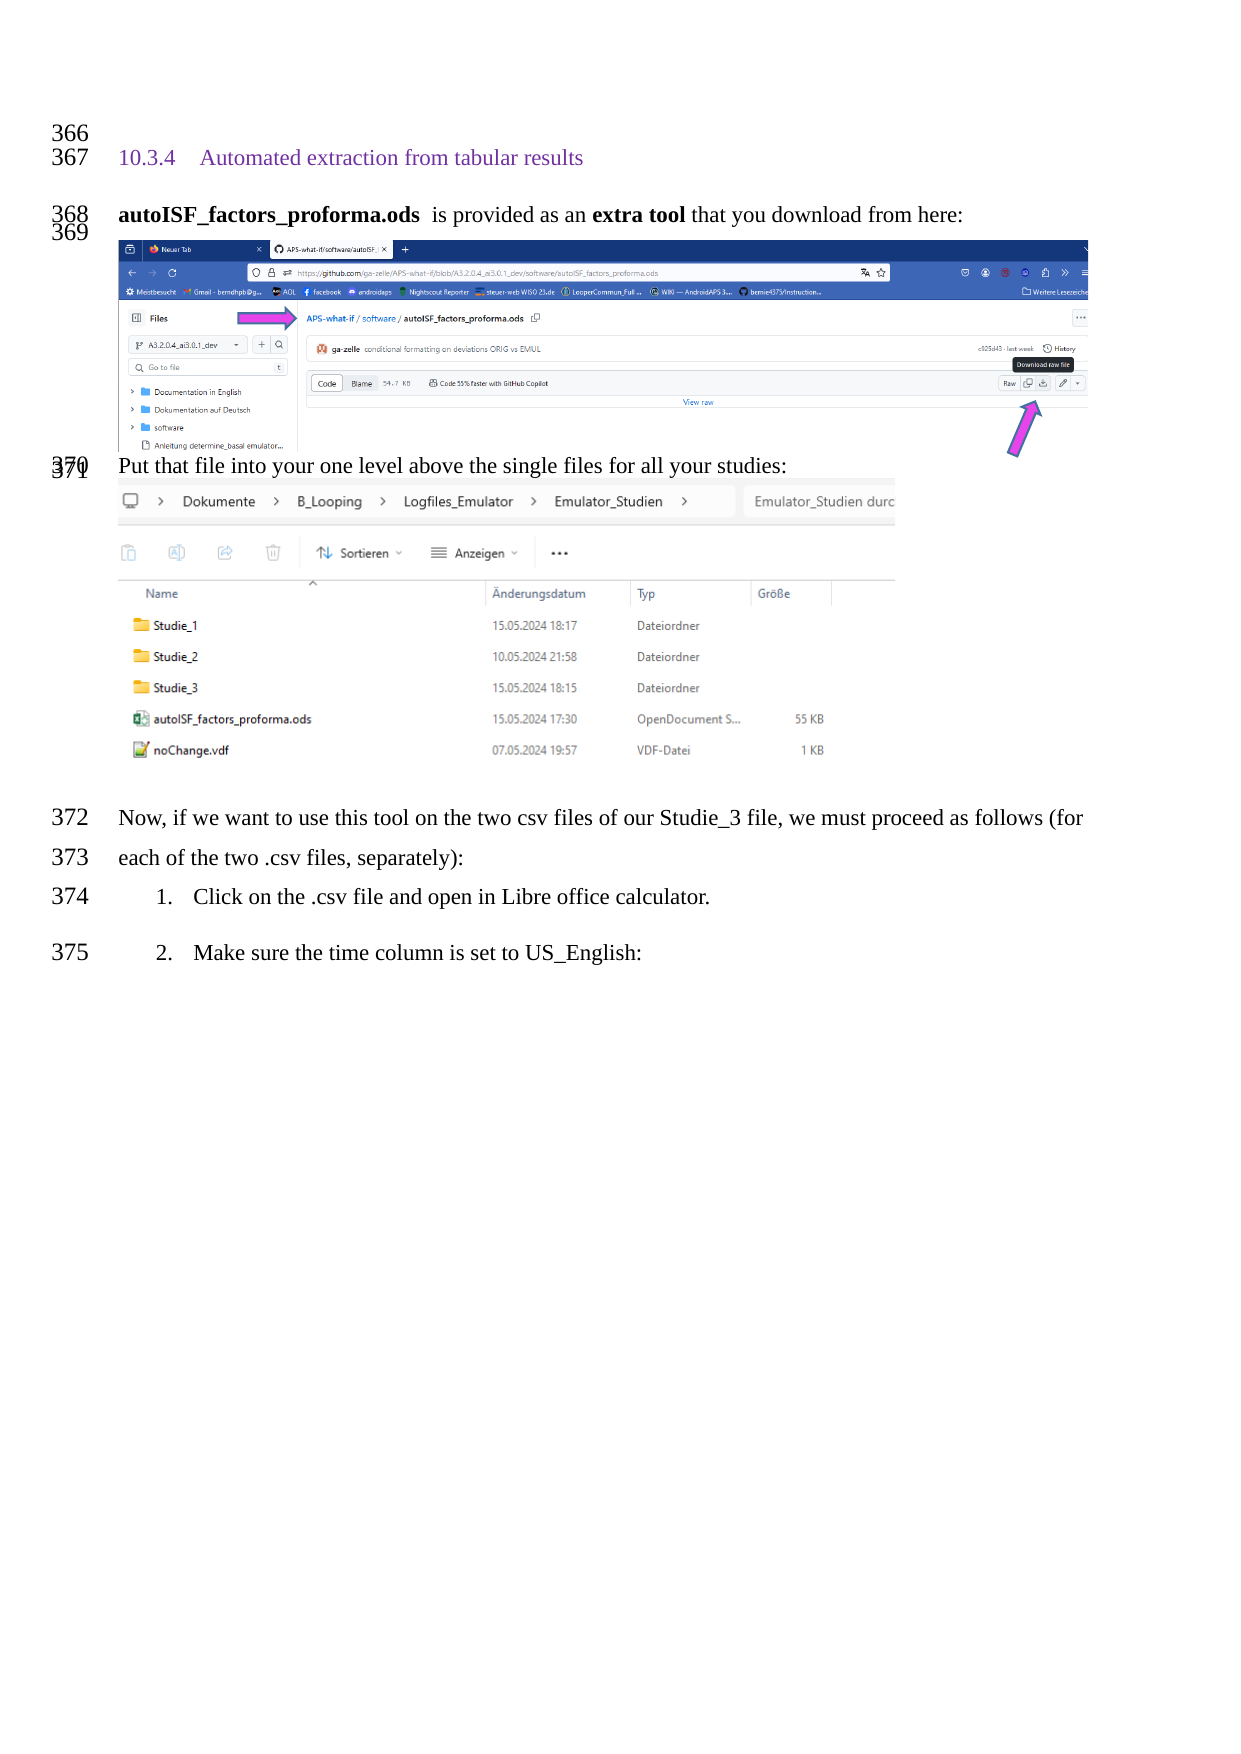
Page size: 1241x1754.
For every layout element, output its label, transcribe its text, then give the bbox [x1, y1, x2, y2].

list Automated extraction from tabular results [118, 144, 1122, 171]
list Click on the .csv file and open in Libre office calculator. [156, 883, 1122, 909]
text autoISF_factors_proforma.ods is provided as an extra tool that you download from here: [118, 201, 1122, 227]
text Now, if we want to use this tool on the two csv files of our Studie_3 file, we must proceed as follows (for each of the two .csv files, separately): [118, 804, 1122, 870]
text Put that file into your one level above the single files for all your studies: [118, 452, 1122, 478]
list Make sure the time column is set to US_English: [156, 939, 1122, 966]
